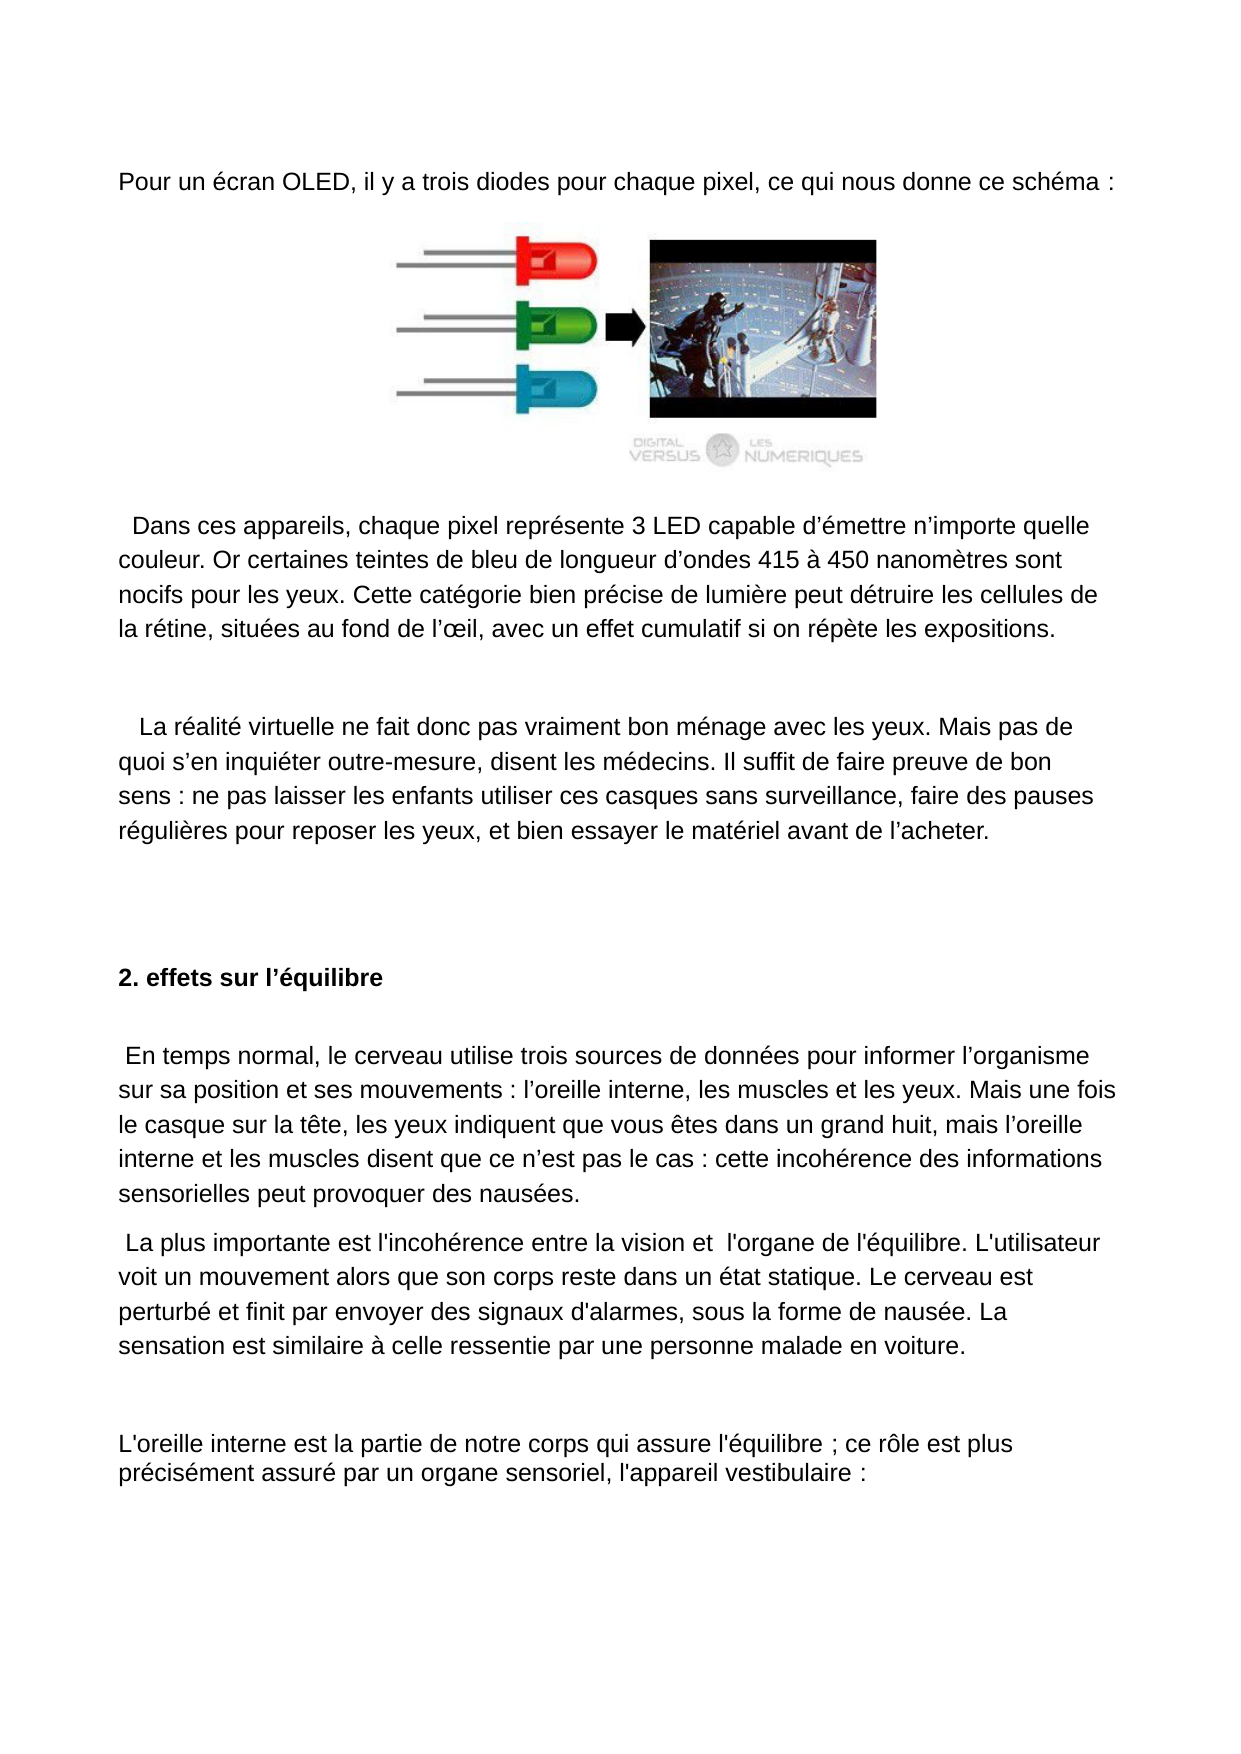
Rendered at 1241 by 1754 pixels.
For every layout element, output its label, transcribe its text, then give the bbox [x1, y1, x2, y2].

text En temps normal, le cerveau utilise trois sources de données pour informer l’organisme sur sa position et ses mouvements : l’oreille interne, les muscles et les yeux. Mais une fois le casque sur la tête, les yeux indiquent que vous êtes dans un grand huit, mais l’oreille interne et les muscles disent que ce n’est pas le cas : cette incohérence des informations sensorielles peut provoquer des nausées. [118, 1041, 1122, 1207]
text Dans ces appareils, chaque pixel représente 3 LED capable d’émettre n’importe quelle couleur. Or certaines teintes de bleu de longueur d’ondes 415 à 450 nanomètres sont nocifs pour les yeux. Cette catégorie bien précise de lumière peut détruire les cellules de la rétine, situées au fond de l’œil, avec un effet cumulatif si on répète les expositions. [118, 511, 1122, 643]
text L'oreille interne est la partie de notre corps qui assure l'équilibre ; ce rôle est plus précisément assuré par un organe sensoriel, l'appareil vestibulaire : [118, 1429, 1122, 1487]
text La plus importante est l'incohérence entre la vision et l'organe de l'équilibre. L'utilisateur voit un mouvement alors que son corps reste dans un état statique. Le cerveau est perturbé et finit par envoyer des signaux d'alarmes, sous la forme de nausée. La sensation est similaire à celle ressentie par une personne malade en voiture. [118, 1228, 1122, 1360]
text Pour un écran OLED, il y a trois diodes pour chaque pixel, ce qui nous donne ce schéma : [118, 167, 1122, 196]
text La réalité virtuelle ne fait donc pas vraiment bon ménage avec les yeux. Mais pas de quoi s’en inquiéter outre-mesure, disent les médecins. Il suffit de faire preuve de bon sens : ne pas laisser les enfants utiliser ces casques sans surveillance, faire des pauses régulières pour reposer les yeux, et bien essayer le matériel avant de l’acheter. [118, 712, 1122, 844]
picture [347, 222, 877, 478]
text 2. effets sur l’équilibre [118, 963, 1122, 992]
